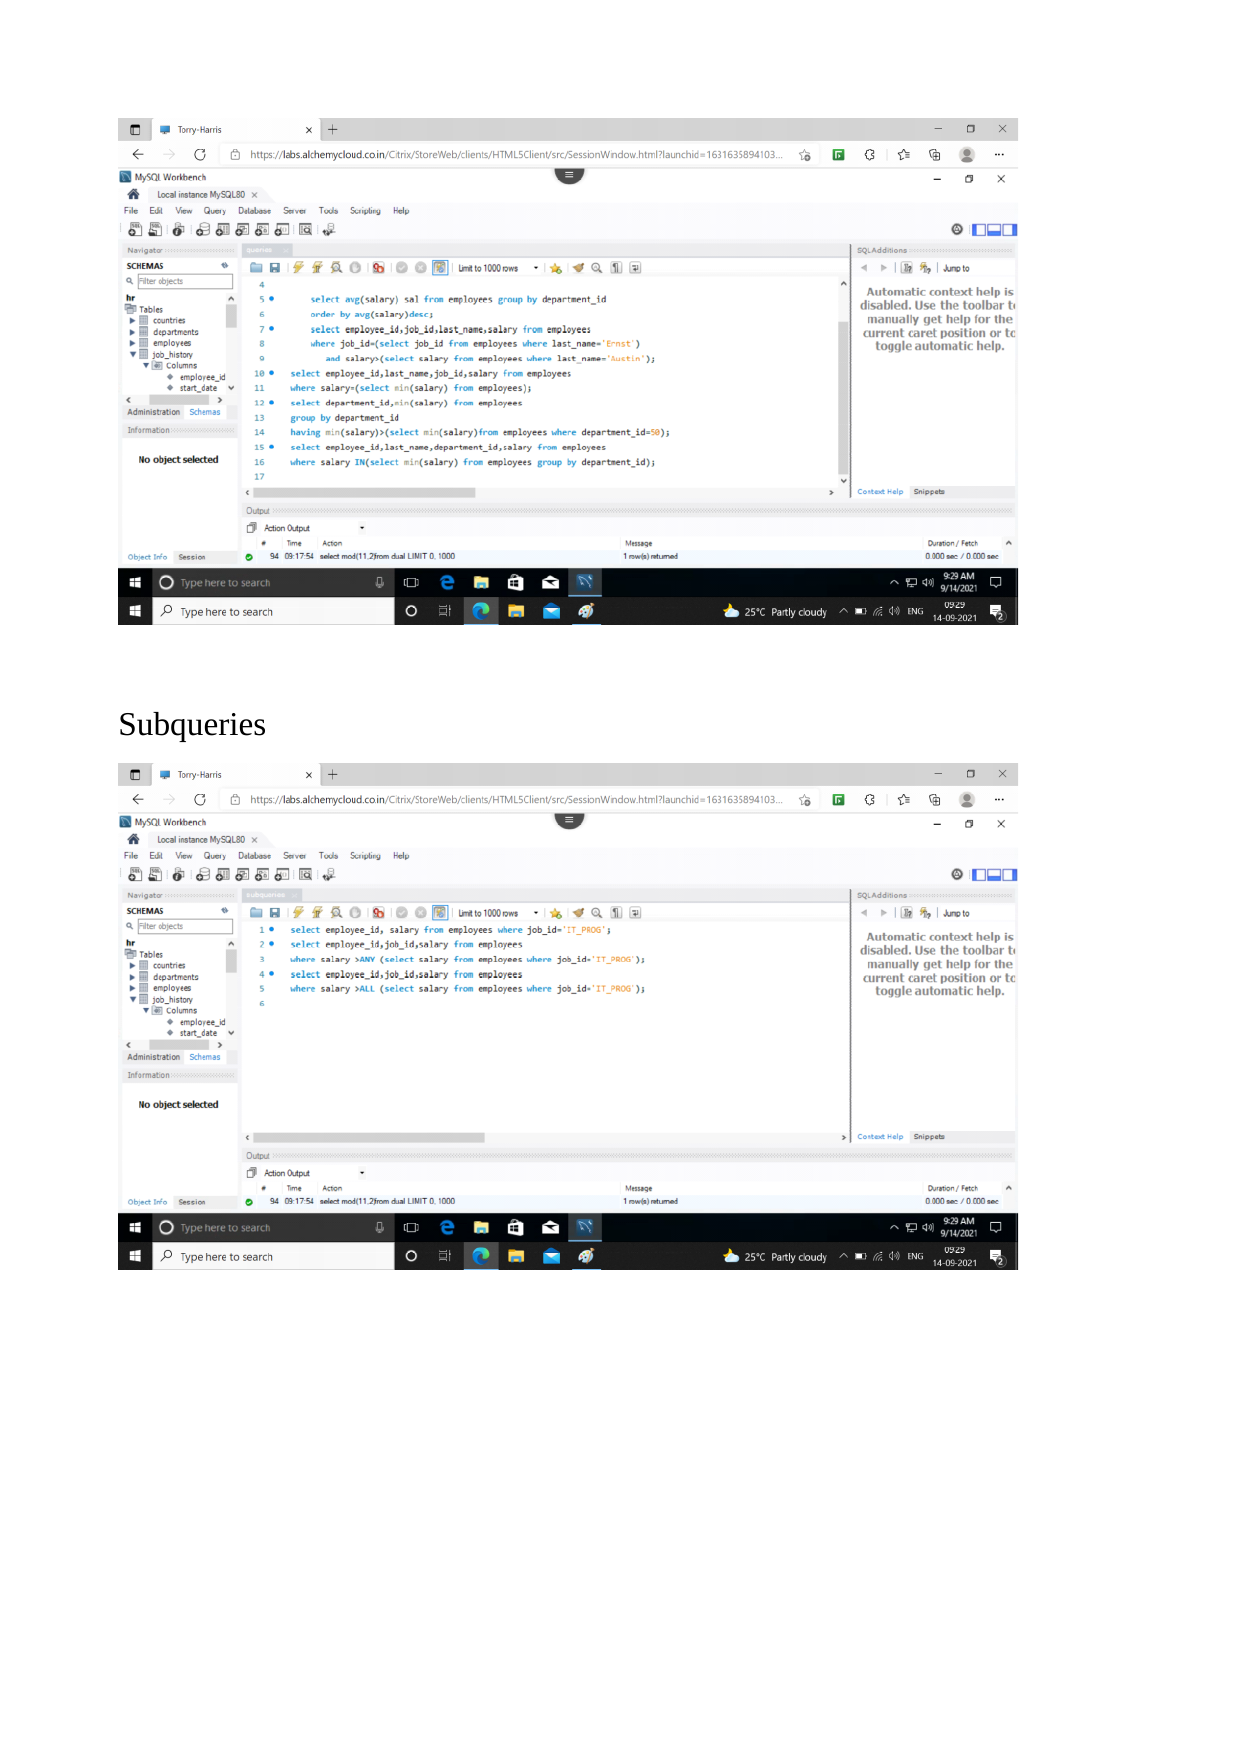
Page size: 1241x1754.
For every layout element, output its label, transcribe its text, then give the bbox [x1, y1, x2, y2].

text Subqueries [118, 704, 1122, 743]
